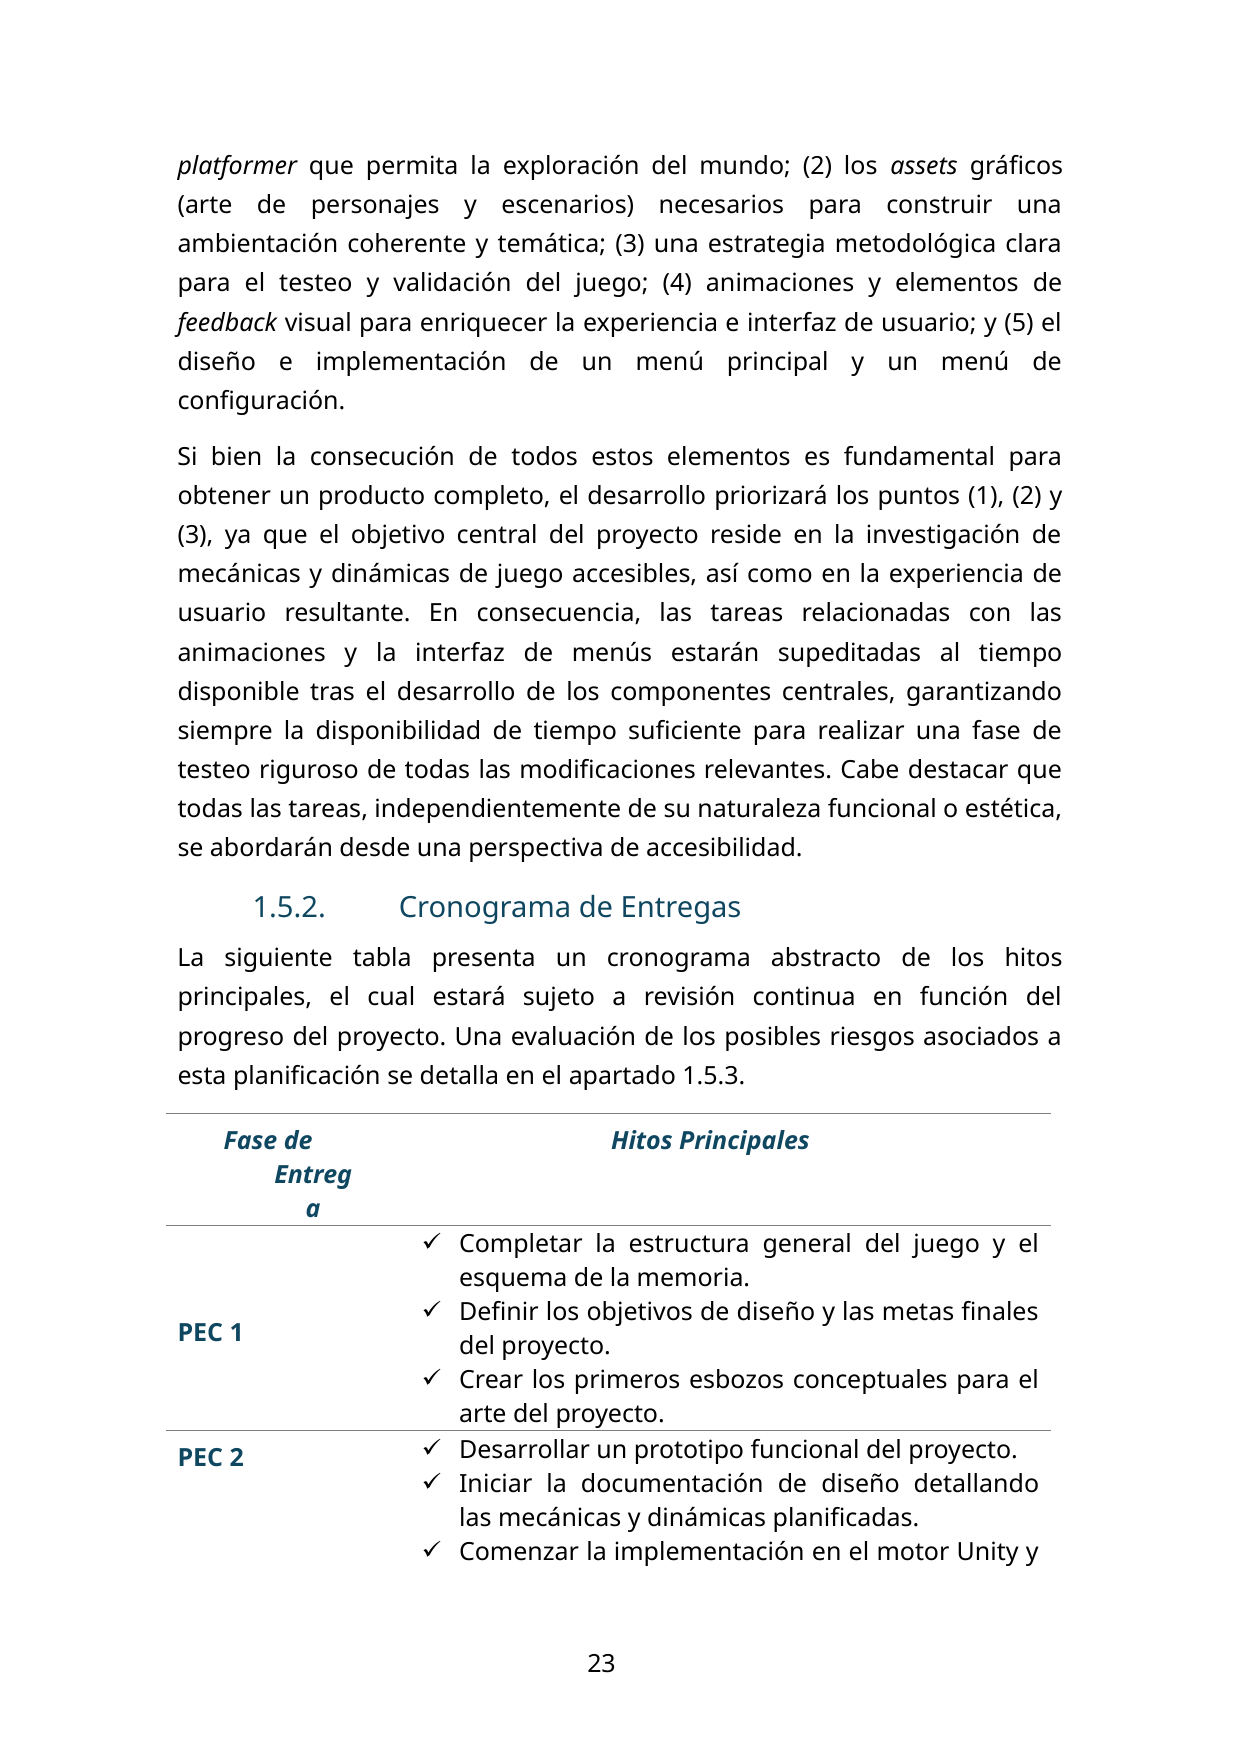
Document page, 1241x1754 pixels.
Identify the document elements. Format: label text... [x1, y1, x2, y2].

text Si bien la consecución de todos estos elementos es fundamental para obtener un producto completo, el desarrollo priorizará los puntos (1), (2) y (3), ya que el objetivo central del proyecto reside en la investigación de mecánicas y dinámicas de juego accesibles, así como en la experiencia de usuario resultante. En consecuencia, las tareas relacionadas con las animaciones y la interfaz de menús estarán supeditadas al tiempo disponible tras el desarrollo de los componentes centrales, garantizando siempre la disponibilidad de tiempo suficiente para realizar una fase de testeo riguroso de todas las modificaciones relevantes. Cabe destacar que todas las tareas, independientemente de su naturaleza funcional o estética, se abordarán desde una perspectiva de accesibilidad. [177, 438, 1063, 864]
table_header Hitos Principales [373, 1114, 1051, 1225]
table_cell Desarrollar un prototipo funcional del proyecto. Iniciar la documentación de diseño detallando las mecánicas y dinámicas planificadas. Comenzar la implementación en el motor Unity y [373, 1431, 1051, 1567]
subtitle Cronograma de Entregas [252, 886, 1063, 926]
table_cell PEC 1 [166, 1226, 373, 1430]
table_cell PEC 2 [166, 1431, 373, 1567]
table_header Fase de Entrega [166, 1114, 373, 1225]
text platformer que permita la exploración del mundo; (2) los assets gráficos (arte de personajes y escenarios) necesarios para construir una ambientación coherente y temática; (3) una estrategia metodológica clara para el testeo y validación del juego; (4) animaciones y elementos de feedback visual para enriquecer la experiencia e interfaz de usuario; y (5) el diseño e implementación de un menú principal y un menú de configuración. [177, 148, 1063, 417]
text La siguiente tabla presenta un cronograma abstracto de los hitos principales, el cual estará sujeto a revisión continua en función del progreso del proyecto. Una evaluación de los posibles riesgos asociados a esta planificación se detalla en el apartado 1.5.3. [177, 940, 1063, 1091]
table_cell Completar la estructura general del juego y el esquema de la memoria. Definir los objetivos de diseño y las metas finales del proyecto. Crear los primeros esbozos conceptuales para el arte del proyecto. [373, 1226, 1051, 1430]
